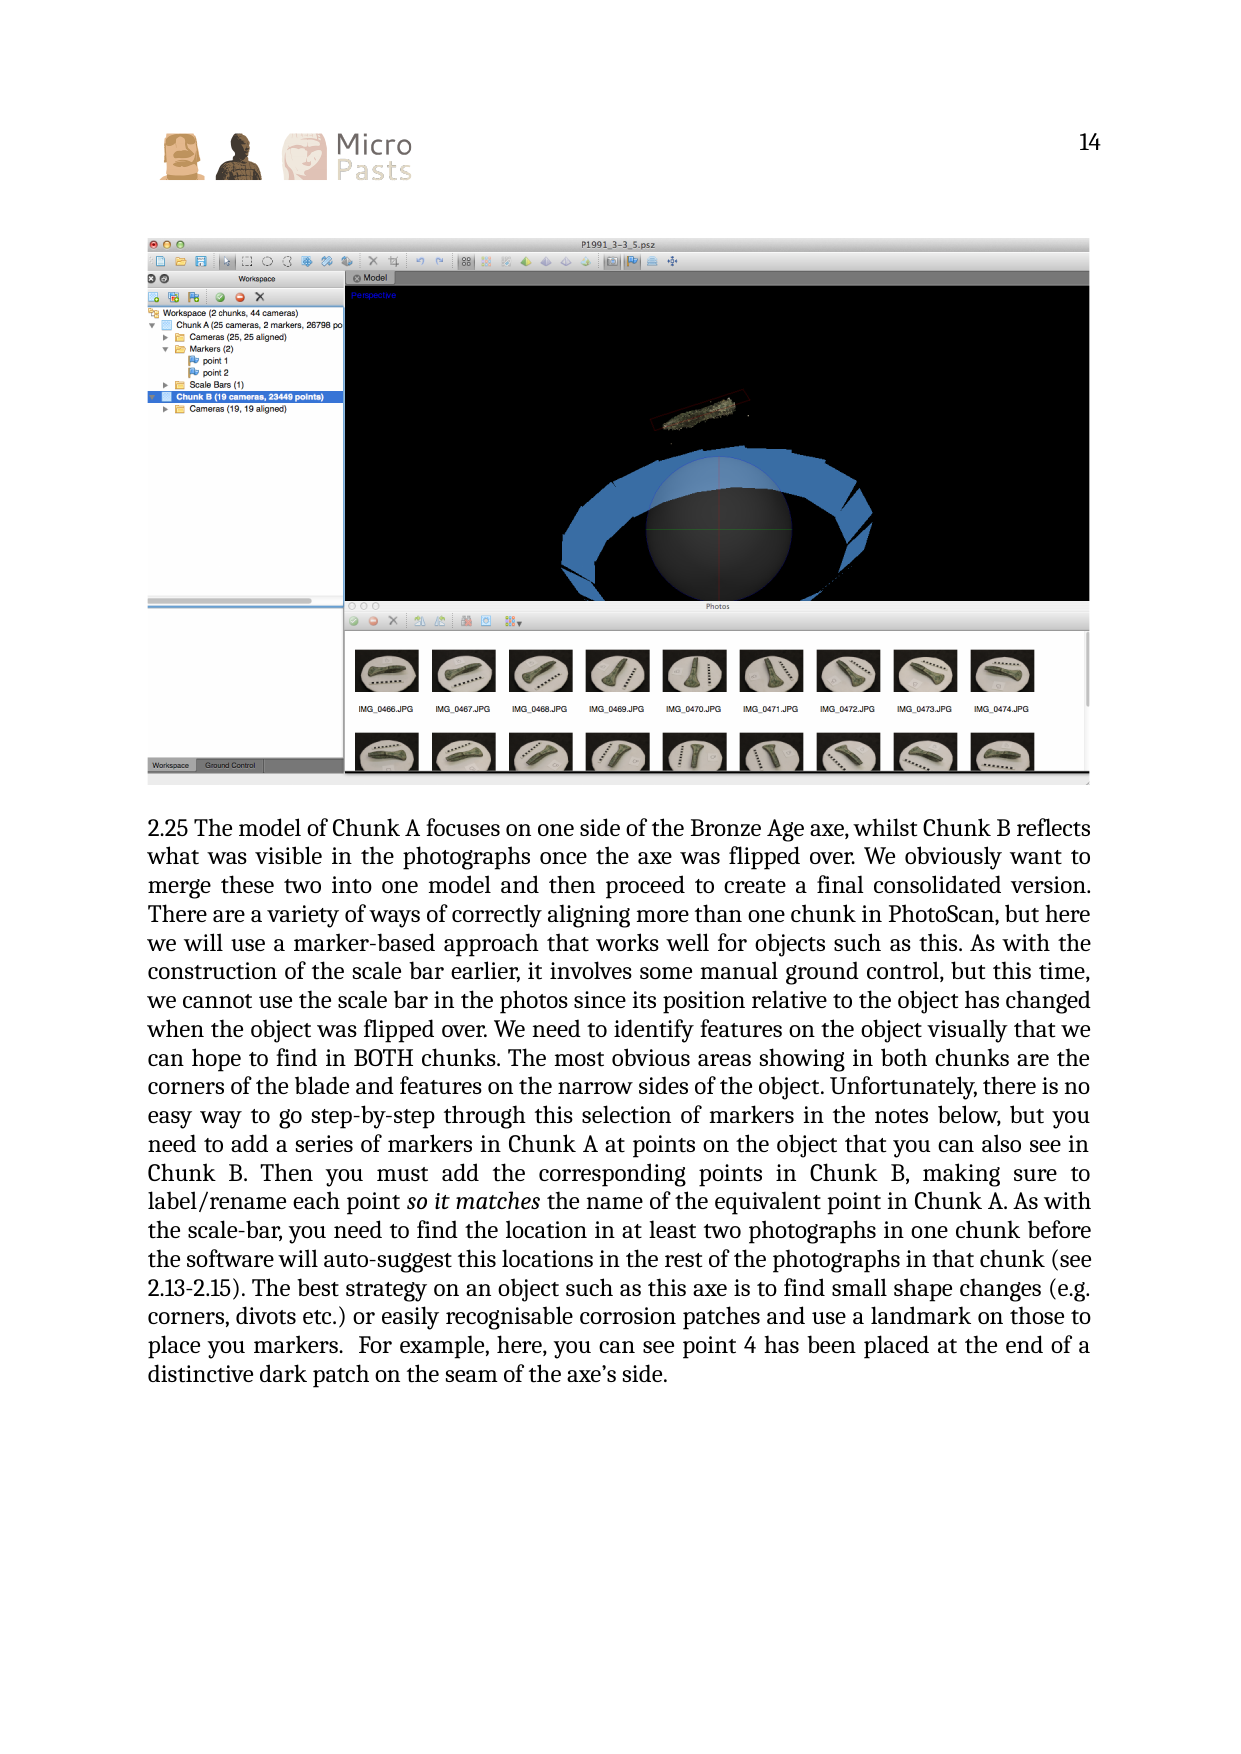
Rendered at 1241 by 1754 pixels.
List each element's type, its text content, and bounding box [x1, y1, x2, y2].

text 2.25 The model of Chunk A focuses on one side of the Bronze Age axe, whilst Chunk B reflects what was visible in the photographs once the axe was flipped over. We obviously want to merge these two into one model and then proceed to create a final consolidated version. There are a variety of ways of correctly aligning more than one chunk in PhotoScan, but here we will use a marker-based approach that works well for objects such as this. As with the construction of the scale bar earlier, it involves some manual ground control, but this time, we cannot use the scale bar in the photos since its position relative to the object has changed when the object was flipped over. We need to identify features on the object visually that we can hope to find in BOTH chunks. The most obvious areas showing in both chunks are the corners of the blade and features on the narrow sides of the object. Unfortunately, there is no easy way to go step-by-step through this selection of markers in the notes below, but you need to add a series of markers in Chunk A at points on the object that you can also see in Chunk B. Then you must add the corresponding points in Chunk B, making sure to label/rename each point so it matches the name of the equivalent point in Chunk A. As with the scale-bar, you need to find the location in at least two photographs in one chunk before the software will auto-suggest this locations in the rest of the photographs in that chunk (see 2.13-2.15). The best strategy on an object such as this axe is to find small shape changes (e.g. corners, divots etc.) or easily recognisable corrosion patches and use a landmark on those to place you markers. For example, here, you can see point 4 has been placed at the end of a distinctive dark patch on the seam of the axe’s side. [148, 813, 1092, 1388]
picture [147, 131, 423, 182]
picture [147, 238, 1090, 785]
